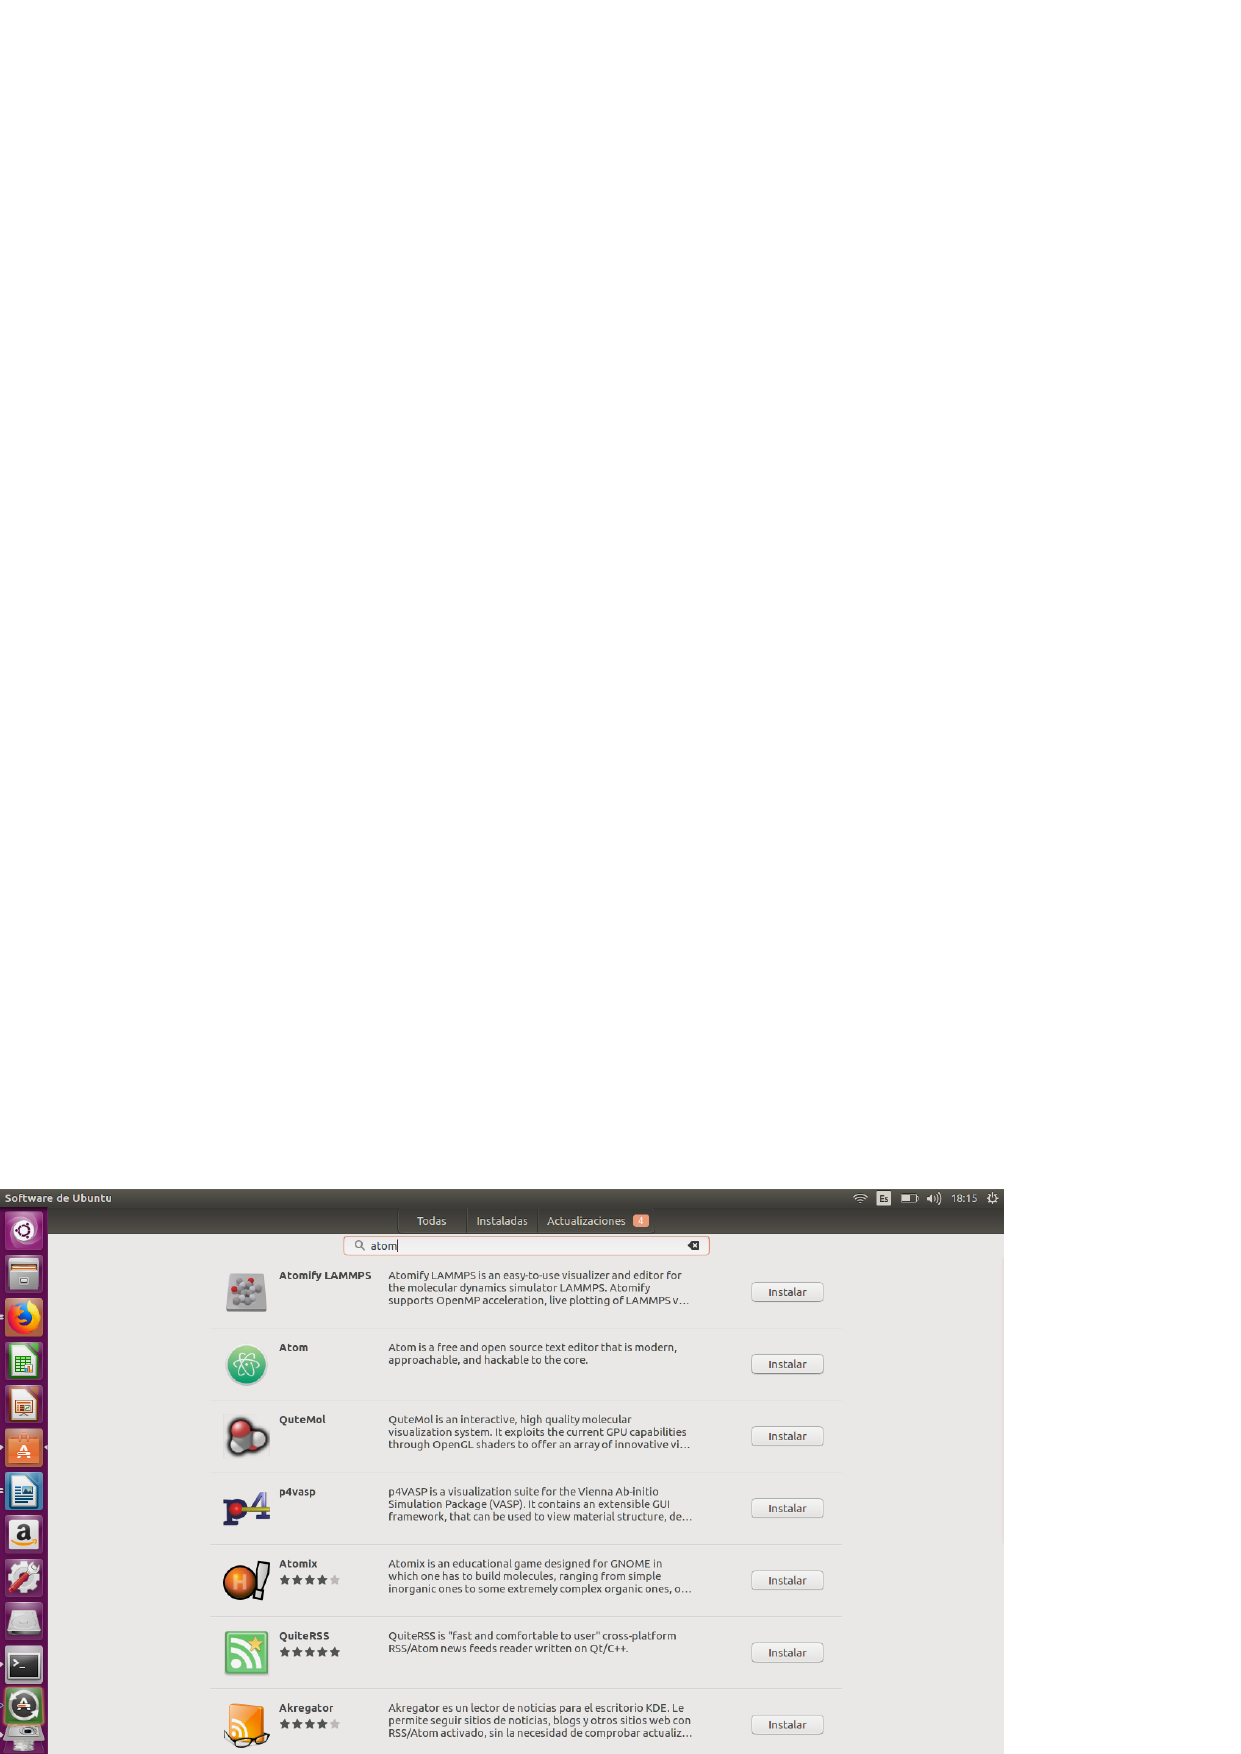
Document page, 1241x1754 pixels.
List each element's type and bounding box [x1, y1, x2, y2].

picture [0, 1189, 1004, 1754]
